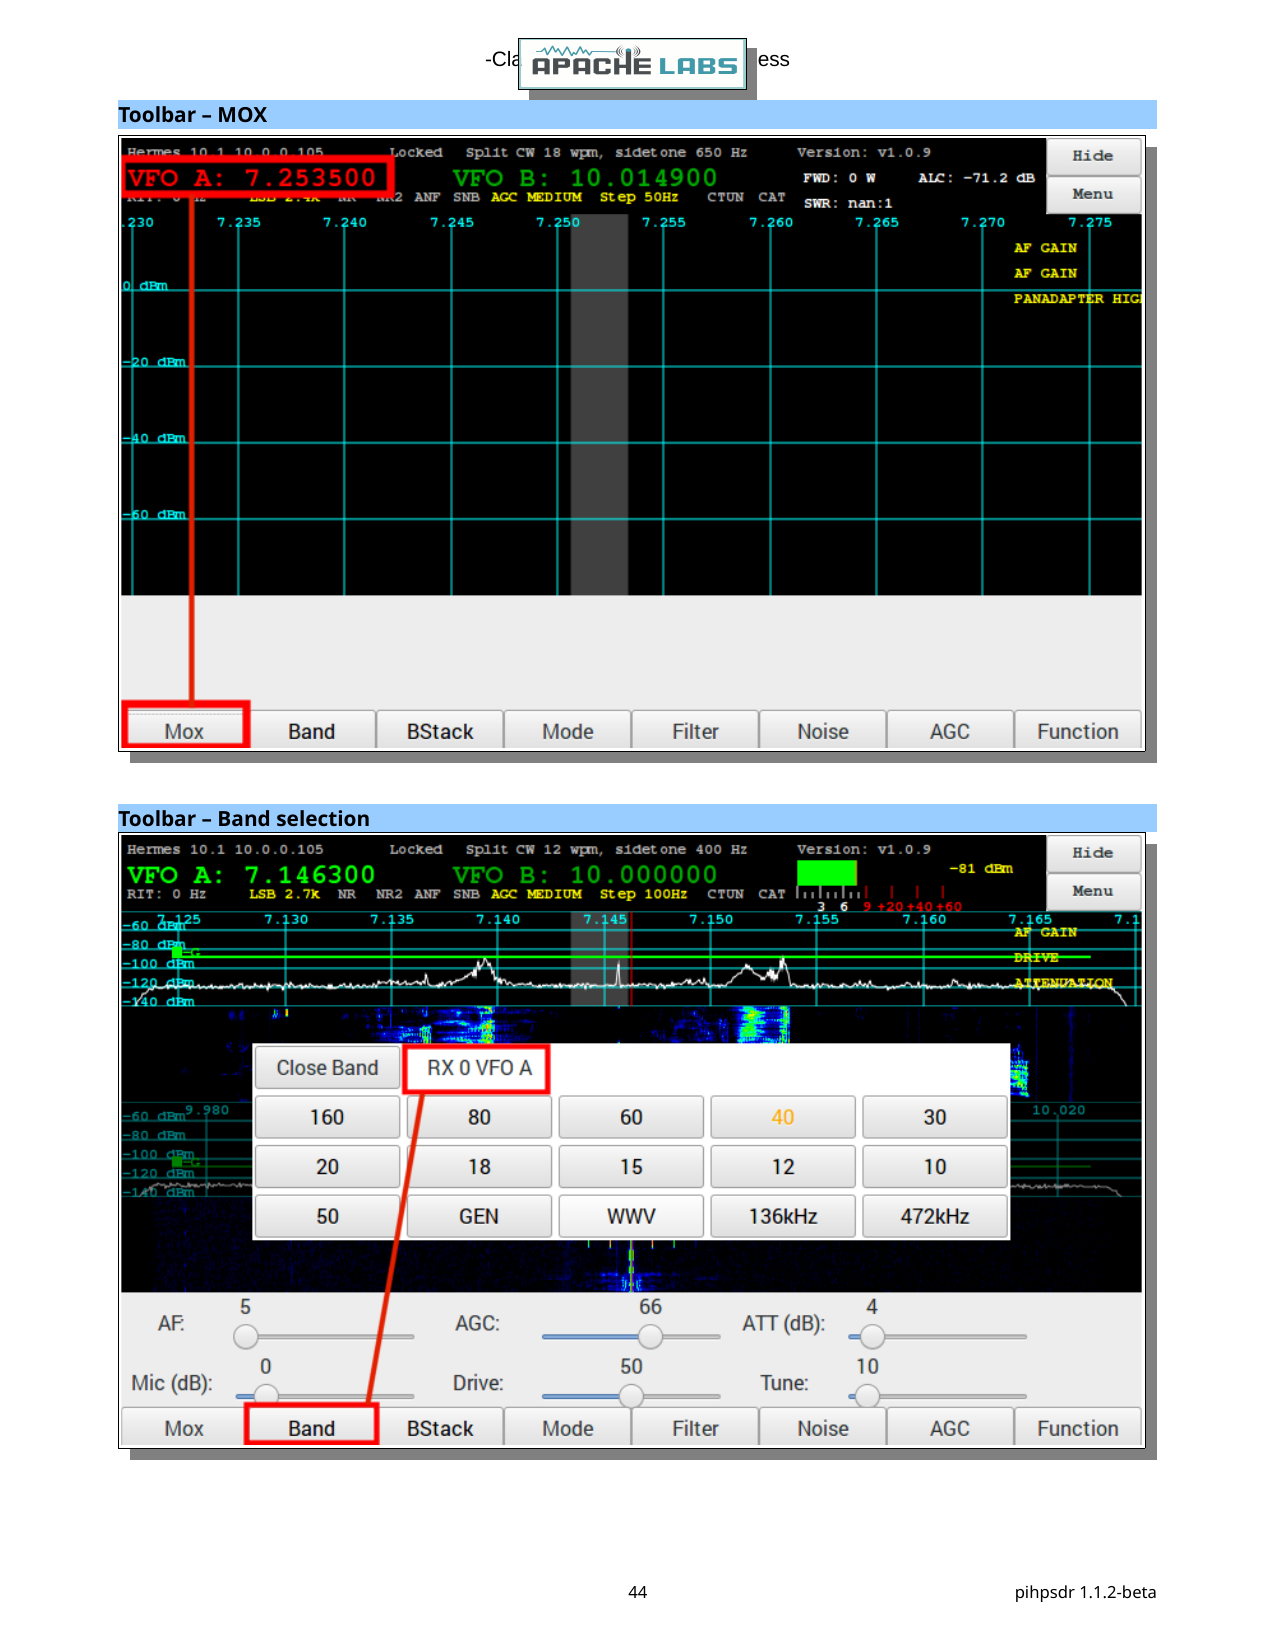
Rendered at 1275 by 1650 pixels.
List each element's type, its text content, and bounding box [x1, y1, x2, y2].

picture [521, 40, 744, 87]
subtitle Toolbar – MOX [118, 100, 1157, 129]
subtitle Toolbar – Band selection [118, 804, 1157, 832]
picture [121, 138, 1142, 748]
picture [121, 835, 1142, 1445]
